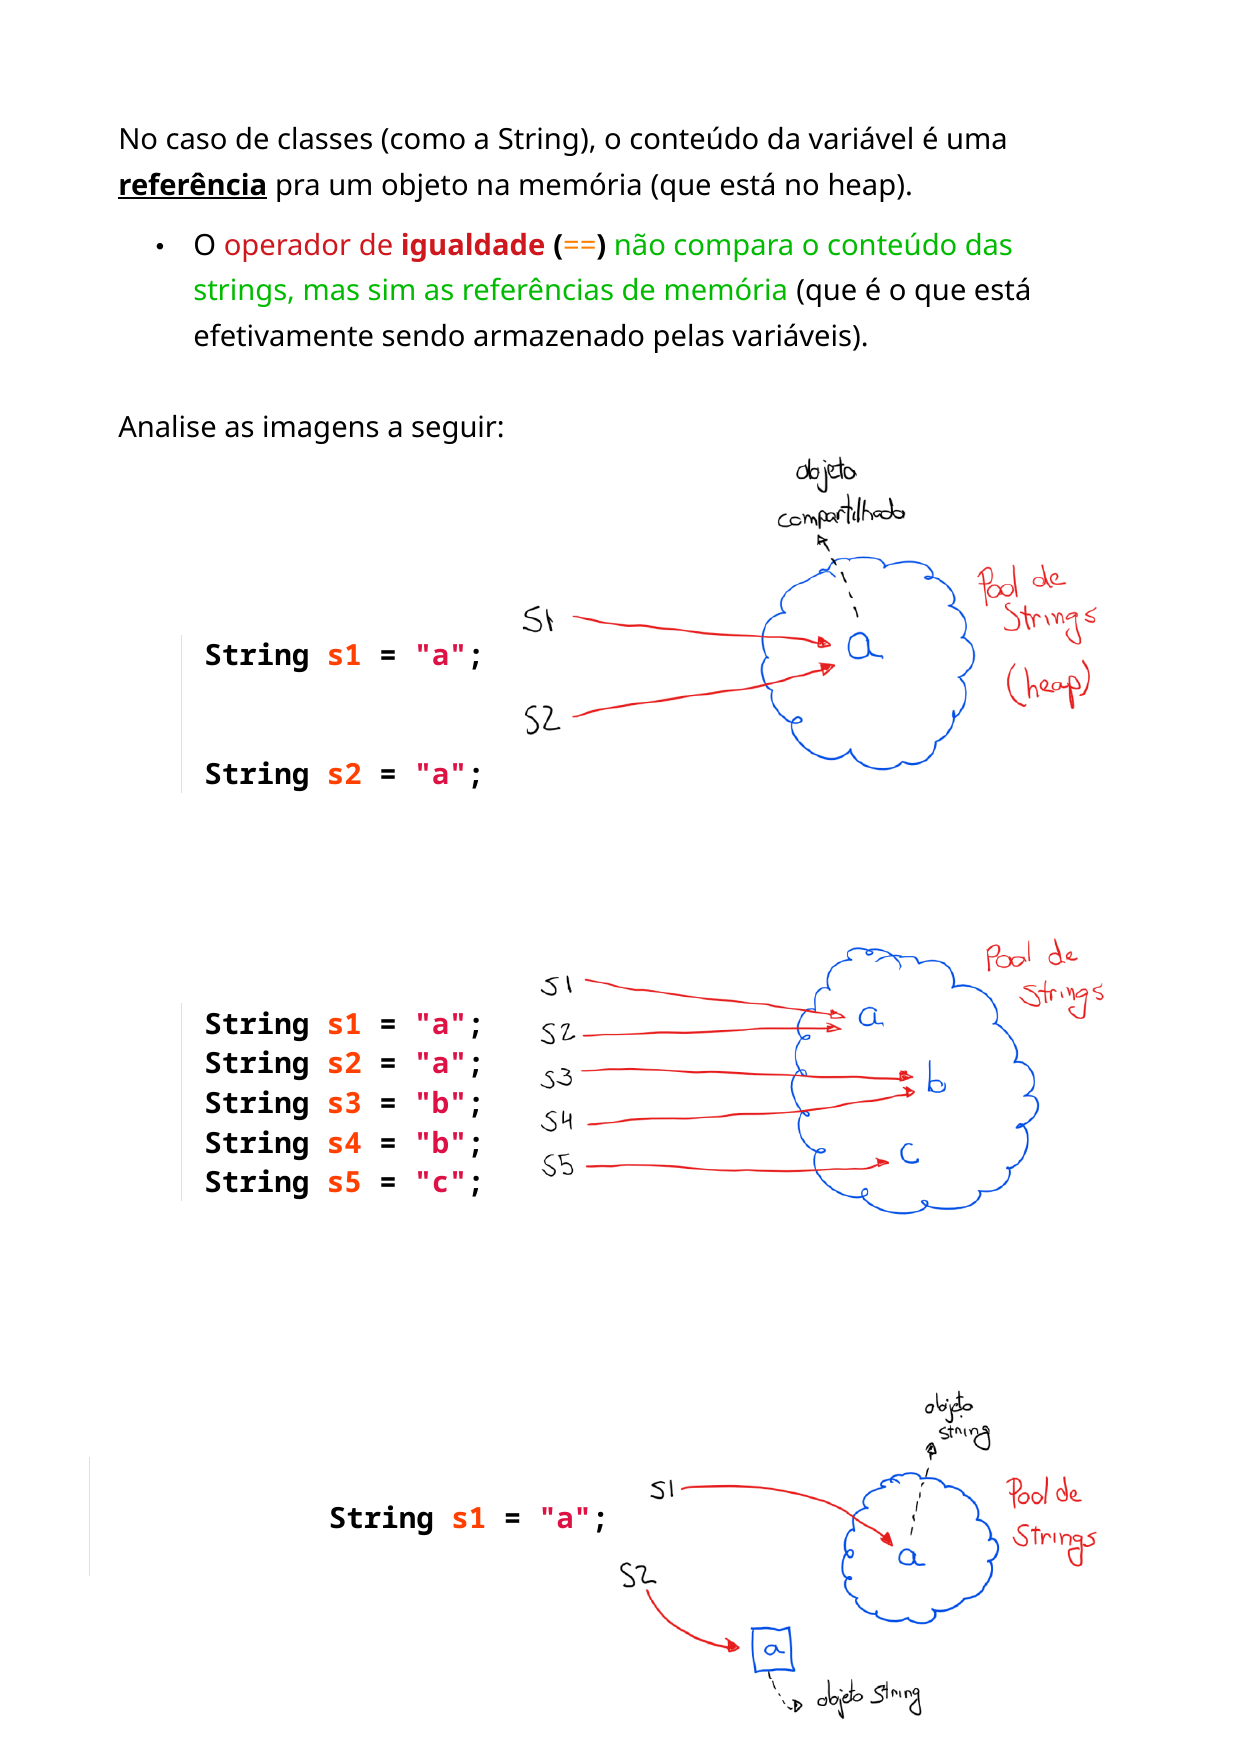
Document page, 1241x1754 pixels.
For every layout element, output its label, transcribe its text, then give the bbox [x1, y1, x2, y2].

text [1114, 634, 1122, 674]
text String s1 = "a"; [90, 1497, 608, 1576]
text [1112, 1043, 1122, 1082]
text [1112, 1162, 1122, 1201]
text String s5 = "c"; [182, 1162, 525, 1201]
picture [508, 447, 1114, 781]
list O operador de igualdade (==) não compara o conteúdo das strings, mas sim as referências de memória (que é o que está efetivamente sendo armazenado pelas variáveis). [156, 224, 1122, 355]
picture [608, 1384, 1104, 1730]
picture [525, 925, 1112, 1227]
text String s1 = "a"; [182, 1003, 525, 1043]
text String s2 = "a"; [182, 754, 1122, 793]
text [1104, 1497, 1122, 1576]
text No caso de classes (como a String), o conteúdo da variável é uma referência pra um objeto na memória (que está no heap). [118, 118, 1122, 203]
text Analise as imagens a seguir: [118, 406, 1122, 446]
text String s3 = "b"; [182, 1082, 525, 1122]
text String s4 = "b"; [182, 1122, 525, 1162]
text [1112, 1003, 1122, 1043]
text [1112, 1122, 1122, 1162]
text String s1 = "a"; [181, 634, 508, 674]
text String s2 = "a"; [182, 1043, 525, 1082]
text [1112, 1082, 1122, 1122]
